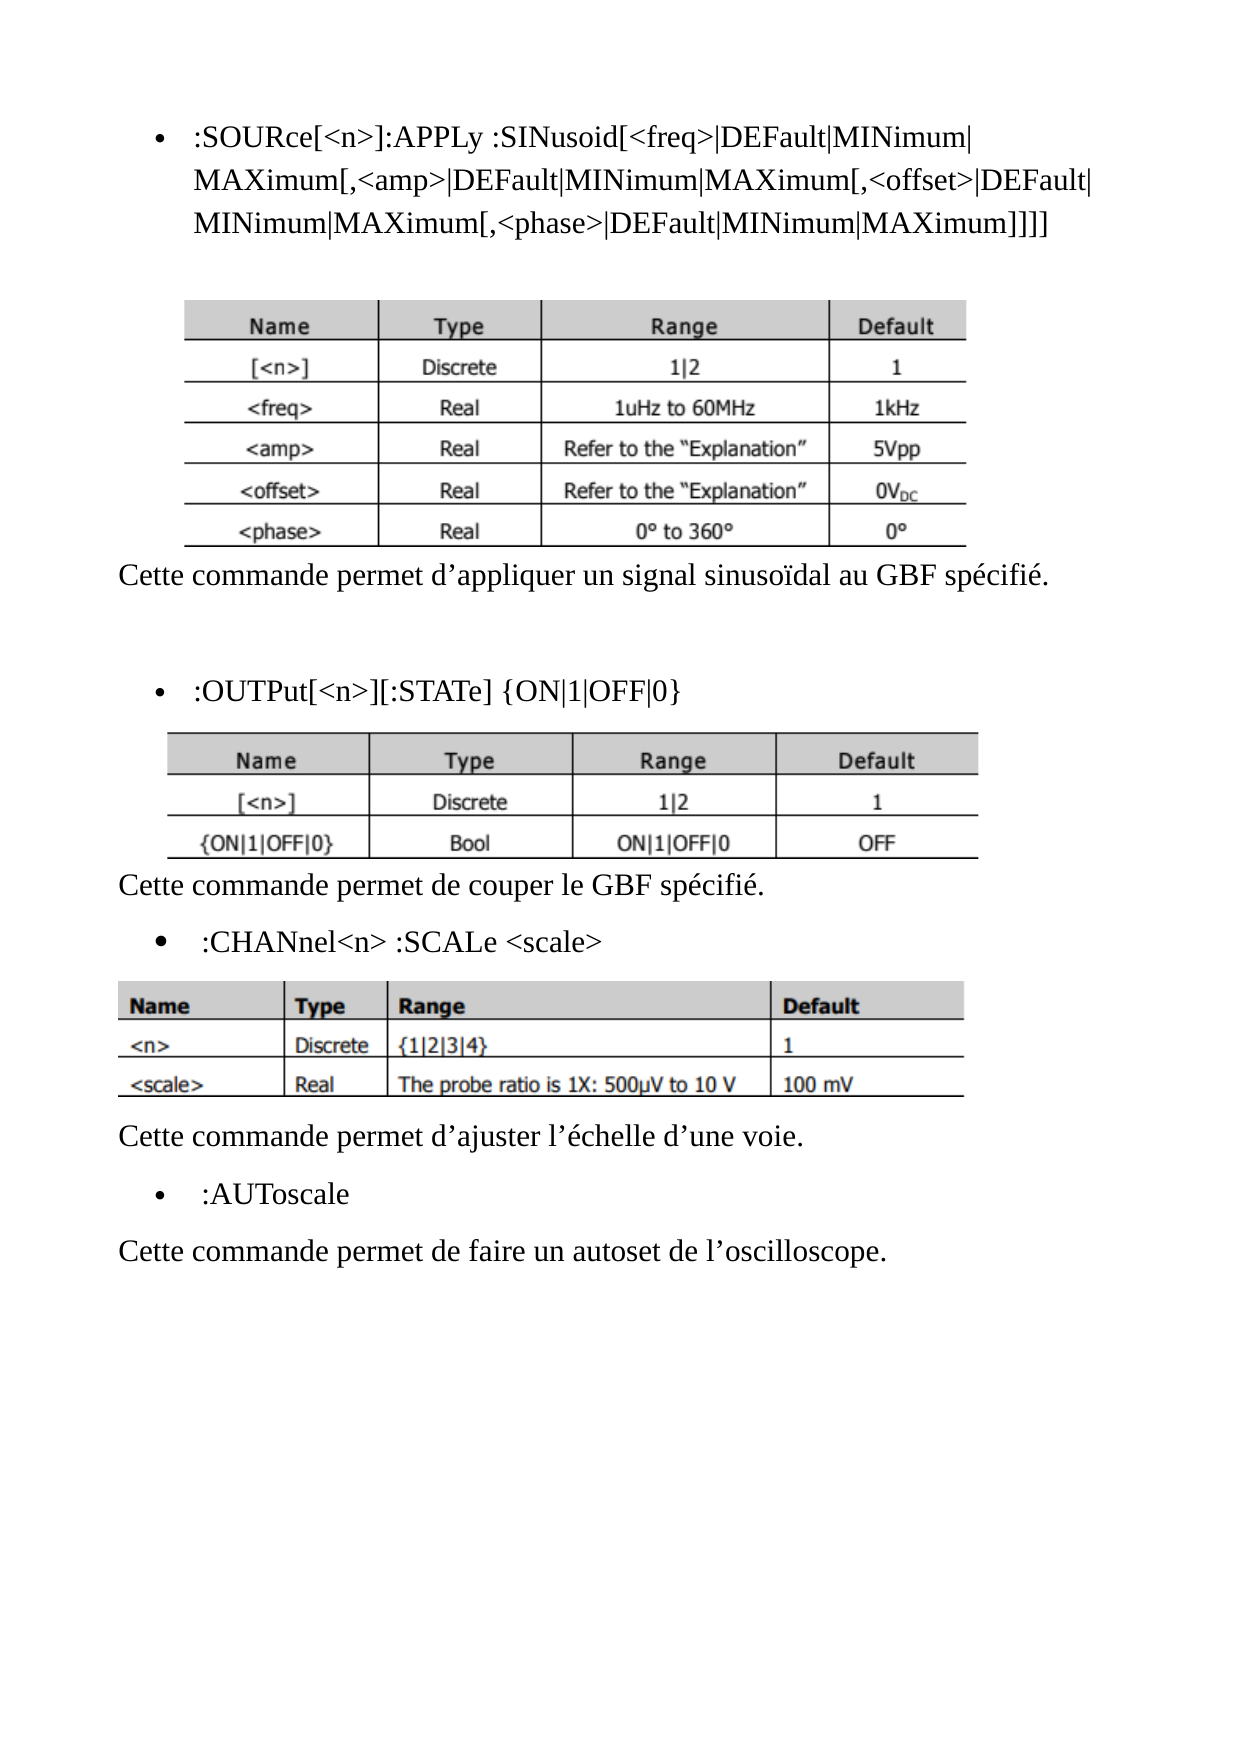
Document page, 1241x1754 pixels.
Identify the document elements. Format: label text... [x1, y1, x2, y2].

picture [167, 732, 979, 859]
picture [118, 981, 969, 1097]
text Cette commande permet d’appliquer un signal sinusoïdal au GBF spécifié. [118, 556, 1122, 592]
text Cette commande permet d’ajuster l’échelle d’une voie. [118, 1117, 1122, 1153]
text Cette commande permet de couper le GBF spécifié. [118, 729, 1122, 902]
list :OUTPut[<n>][:STATe] {ON|1|OFF|0} [156, 672, 1122, 708]
text Cette commande permet de faire un autoset de l’oscilloscope. [118, 1233, 1122, 1268]
picture [184, 300, 979, 547]
list :AUToscale [156, 1175, 1122, 1211]
list :SOURce[<n>]:APPLy :SINusoid[<freq>|DEFault|MINimum|MAXimum[,<amp>|DEFault|MINimum|MAXimum[,<offset>|DEFault|MINimum|MAXimum[,<phase>|DEFault|MINimum|MAXimum]]]] [156, 118, 1122, 240]
list :CHANnel<n> :SCALe <scale> [156, 923, 1122, 959]
